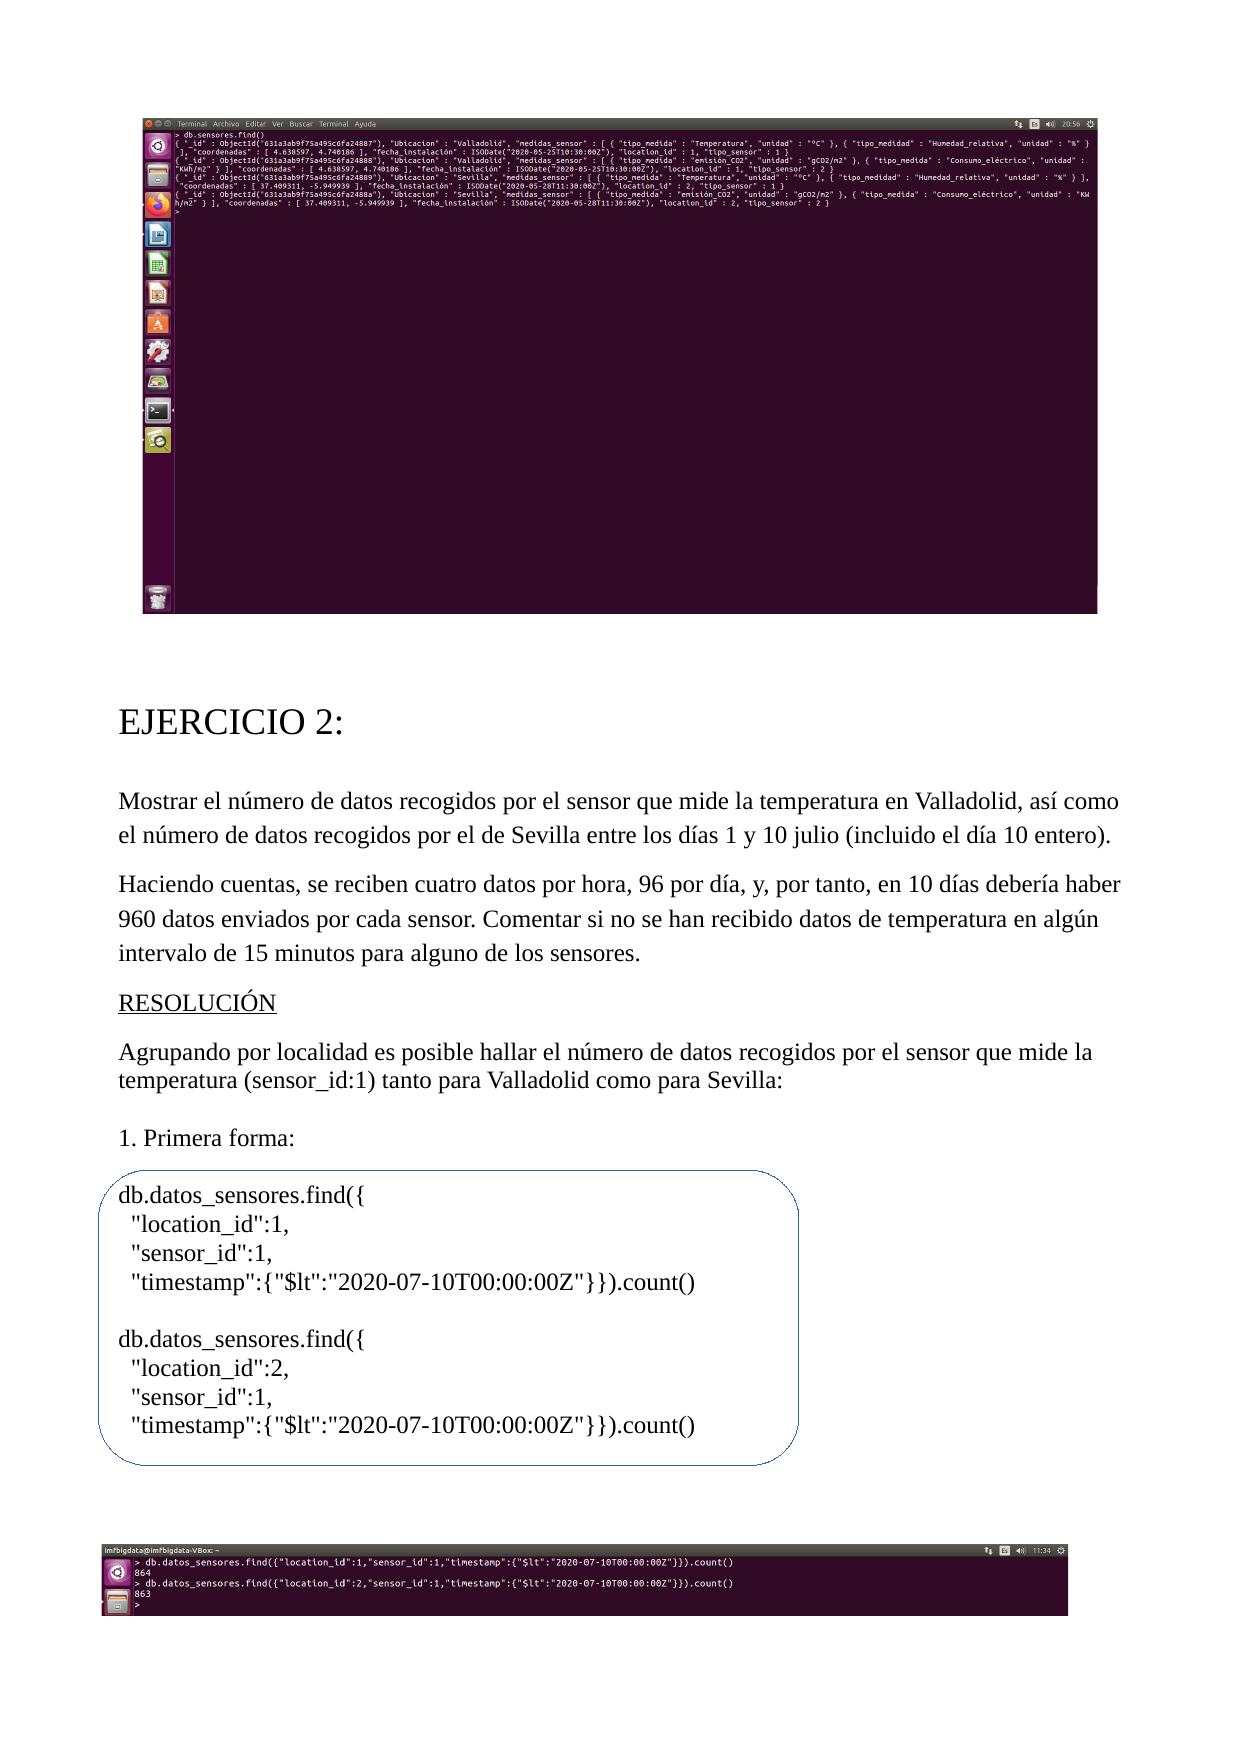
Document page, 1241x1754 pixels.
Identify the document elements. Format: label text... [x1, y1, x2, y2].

text "timestamp":{"$lt":"2020-07-10T00:00:00Z"}}).count() [118, 1410, 1122, 1439]
text "location_id":1, [118, 1209, 798, 1238]
text "sensor_id":1, [118, 1382, 798, 1410]
text db.datos_sensores.find({ [118, 1324, 798, 1353]
text EJERCICIO 2: [118, 700, 1122, 743]
text "timestamp":{"$lt":"2020-07-10T00:00:00Z"}}).count() [118, 1267, 798, 1295]
text RESOLUCIÓN [118, 988, 1122, 1016]
text Haciendo cuentas, se reciben cuatro datos por hora, 96 por día, y, por tanto, en 10 días debería haber 960 datos enviados por cada sensor. Comentar si no se han recibido datos de temperatura en algún intervalo de 15 minutos para alguno de los sensores. [118, 869, 1122, 967]
text Agrupando por localidad es posible hallar el número de datos recogidos por el sensor que mide la temperatura (sensor_id:1) tanto para Valladolid como para Sevilla: [118, 1037, 1122, 1094]
text [799, 1324, 1122, 1353]
text db.datos_sensores.find({ [118, 1180, 1122, 1209]
text Mostrar el número de datos recogidos por el sensor que mide la temperatura en Valladolid, así como el número de datos recogidos por el de Sevilla entre los días 1 y 10 julio (incluido el día 10 entero). [118, 786, 1122, 849]
picture [142, 118, 1098, 614]
text 1. Primera forma: [118, 1123, 1122, 1152]
text "sensor_id":1, [118, 1238, 798, 1267]
text [799, 1353, 1122, 1382]
text [799, 1382, 1122, 1410]
text [799, 1209, 1122, 1238]
text [799, 1238, 1122, 1267]
text "location_id":2, [118, 1353, 798, 1382]
text [799, 1267, 1122, 1295]
